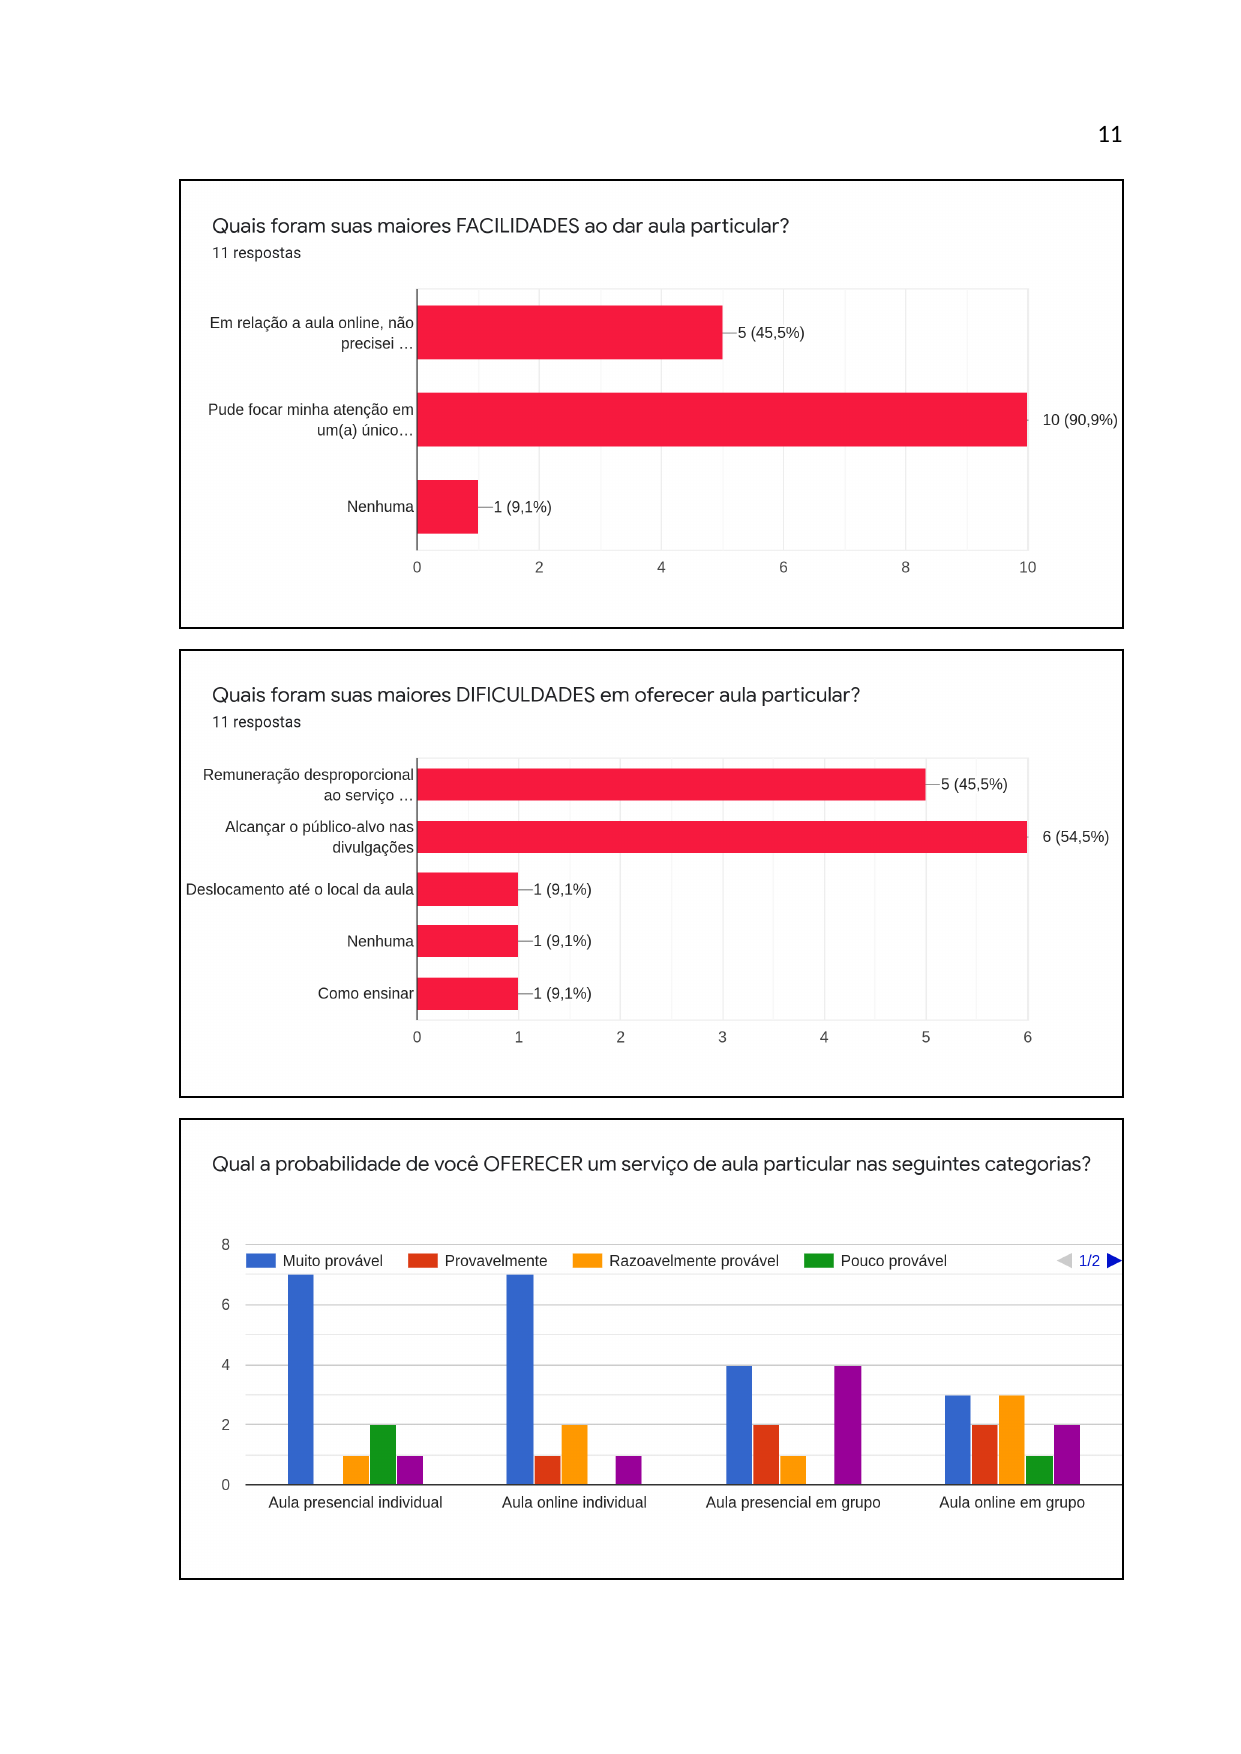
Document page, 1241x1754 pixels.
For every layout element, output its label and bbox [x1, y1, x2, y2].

picture [181, 1120, 1122, 1578]
picture [181, 181, 1122, 627]
picture [181, 651, 1122, 1096]
